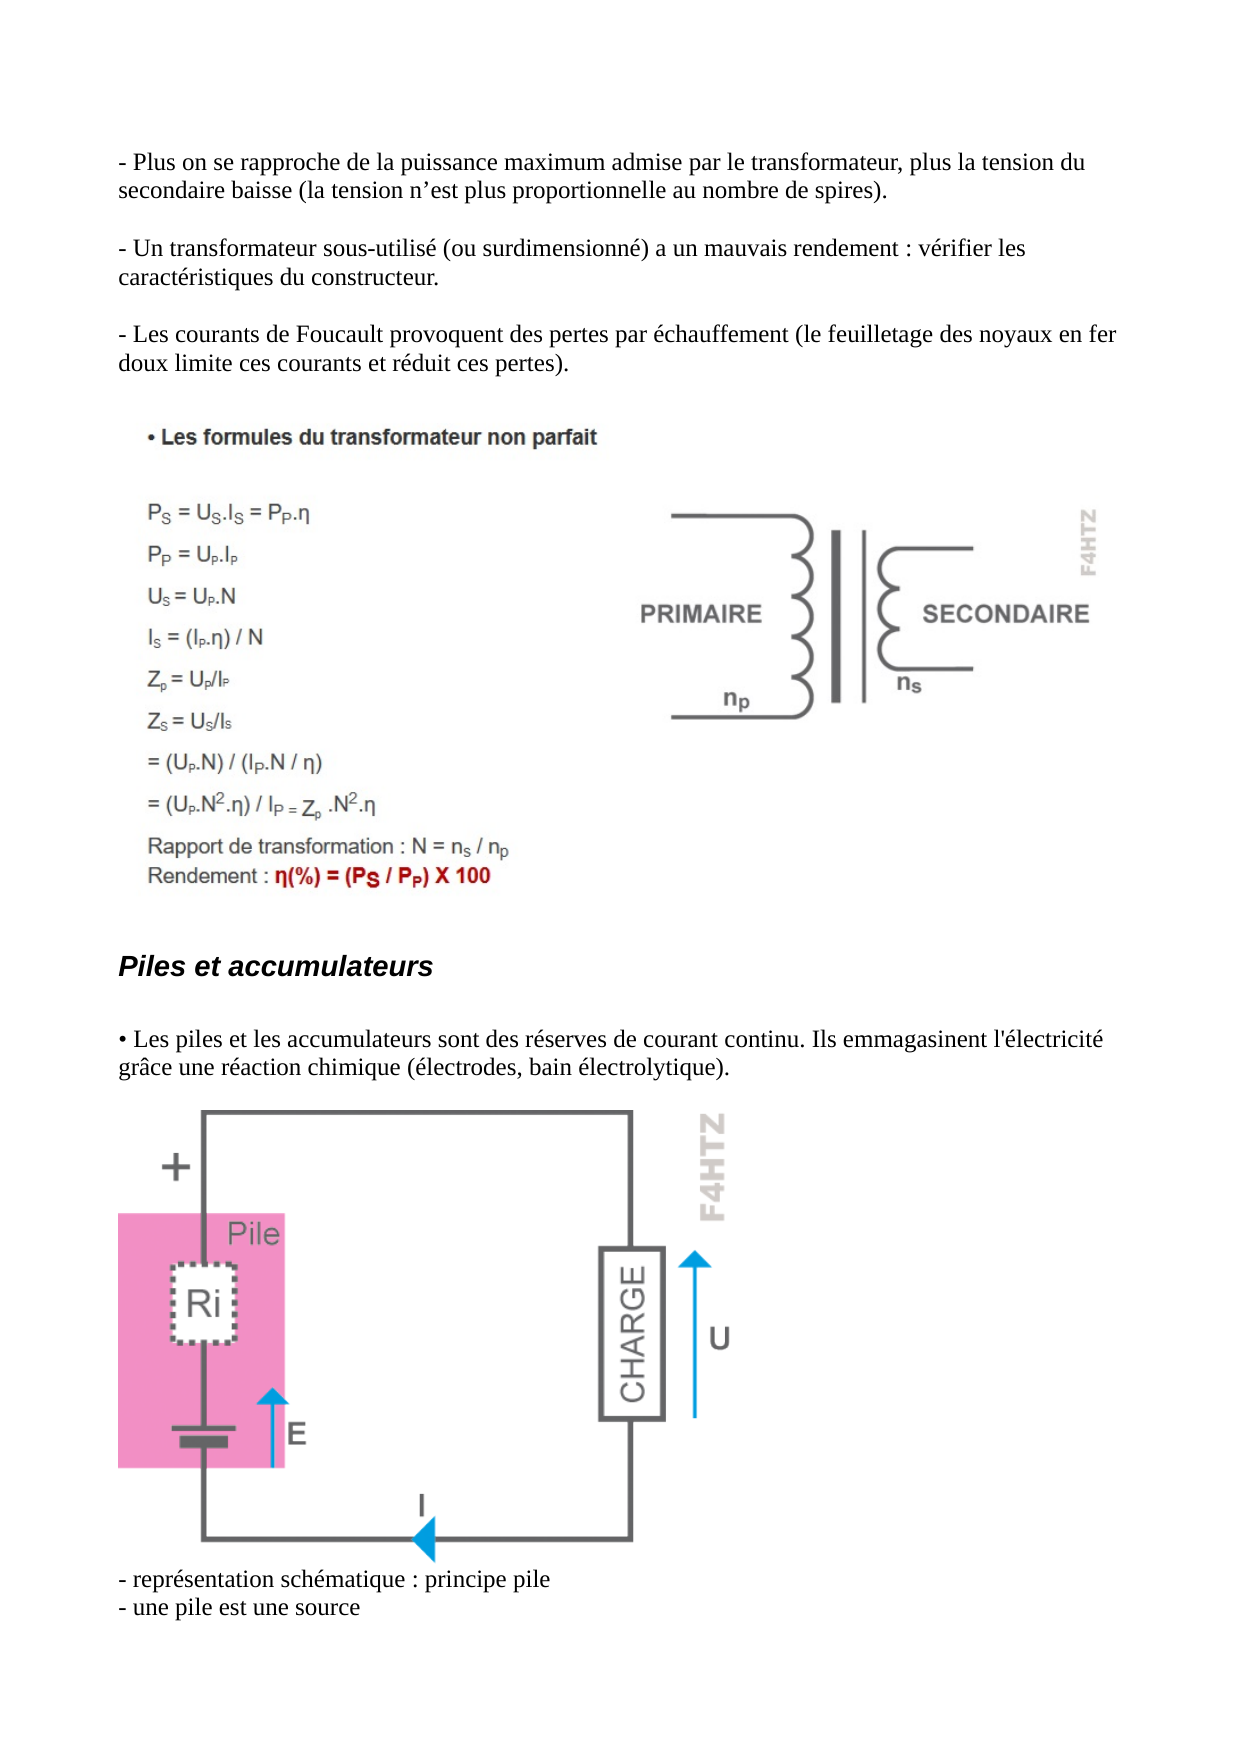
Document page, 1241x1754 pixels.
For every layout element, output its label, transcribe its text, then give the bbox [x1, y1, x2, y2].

text • Les piles et les accumulateurs sont des réserves de courant continu. Ils emmagasinent l'électricité grâce une réaction chimique (électrodes, bain électrolytique). [118, 1024, 1122, 1081]
text - Plus on se rapproche de la puissance maximum admise par le transformateur, plus la tension du secondaire baisse (la tension n’est plus proportionnelle au nombre de spires). [118, 147, 1122, 204]
text - Les courants de Foucault provoquent des pertes par échauffement (le feuilletage des noyaux en fer doux limite ces courants et réduit ces pertes). [118, 319, 1122, 377]
subtitle Piles et accumulateurs [118, 949, 1122, 982]
text - représentation schématique : principe pile [118, 1564, 1122, 1592]
picture [118, 1110, 730, 1564]
text - Un transformateur sous-utilisé (ou surdimensionné) a un mauvais rendement : vérifier les caractéristiques du constructeur. [118, 233, 1122, 291]
picture [118, 405, 1123, 924]
text - une pile est une source [118, 1592, 1122, 1621]
